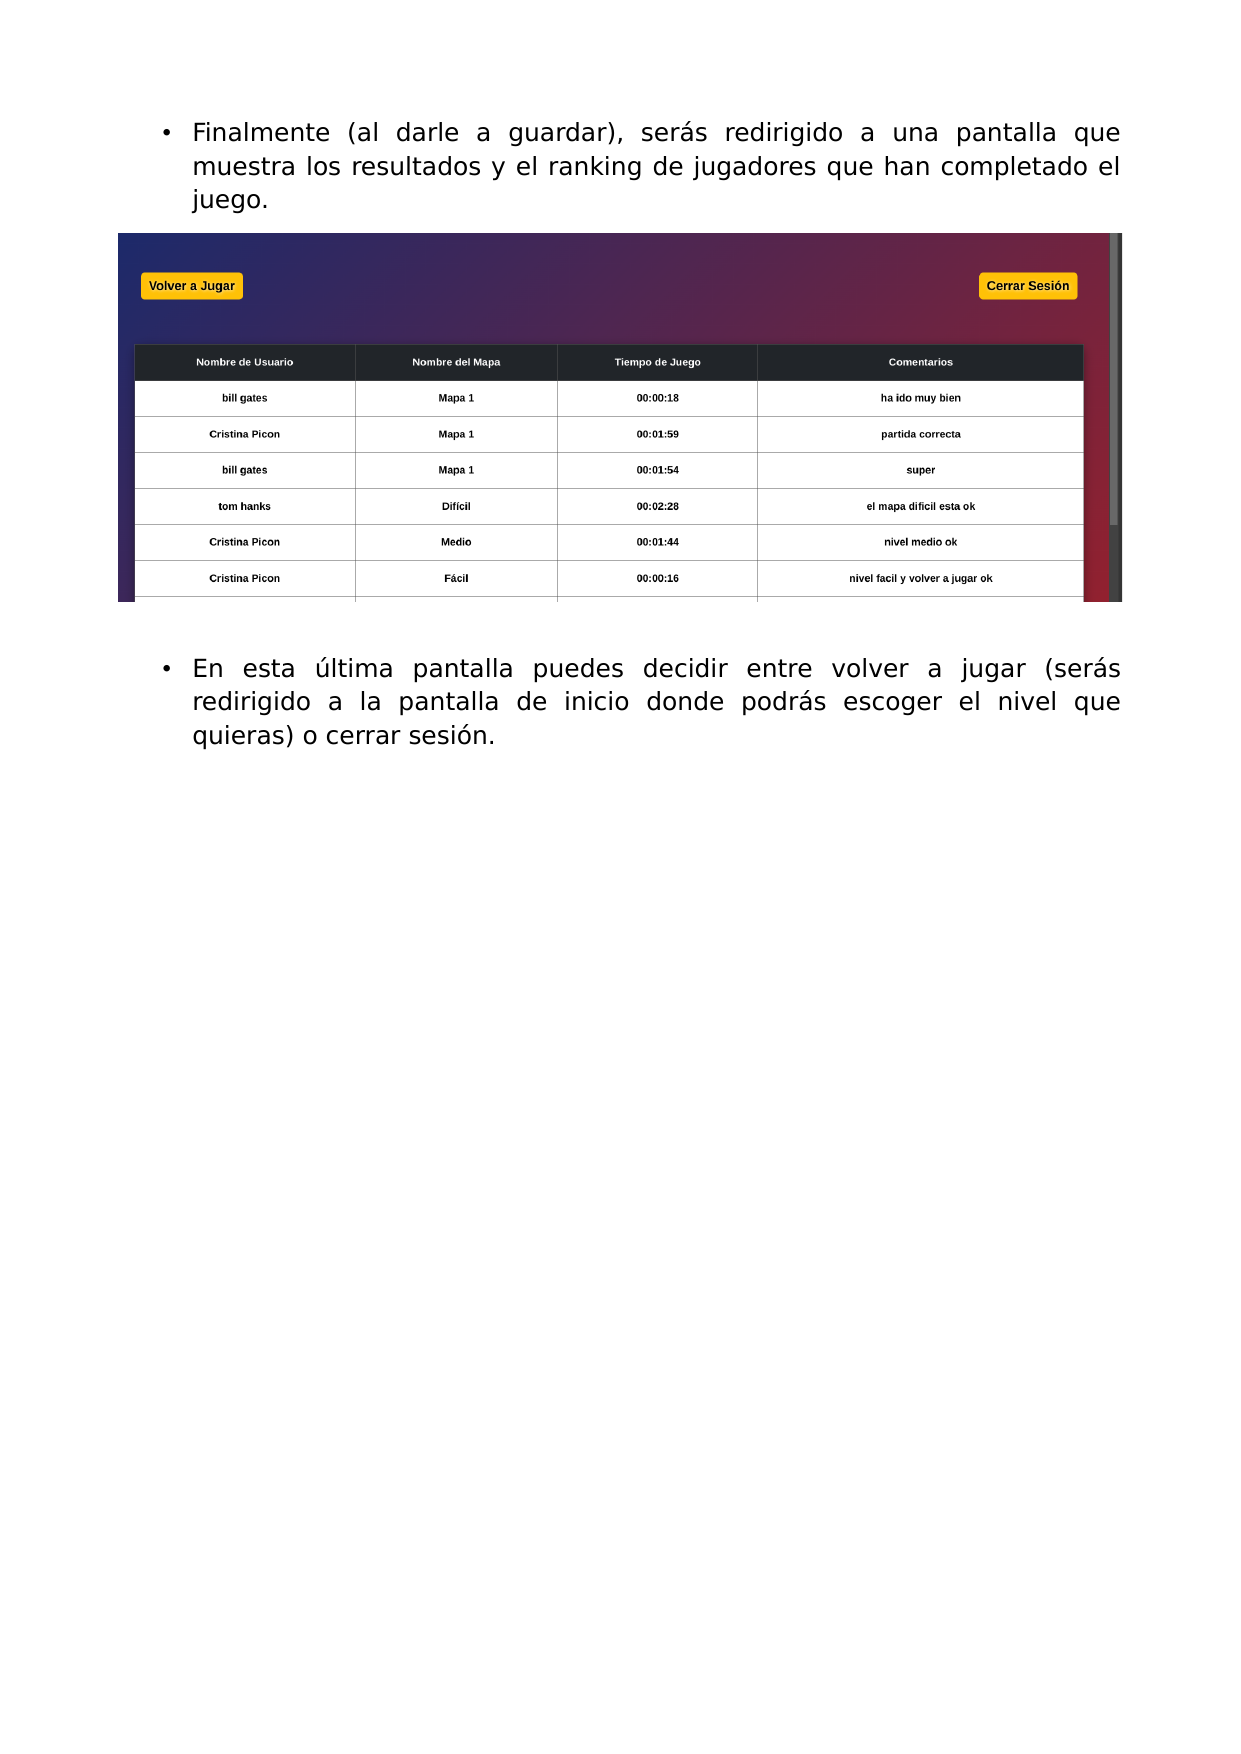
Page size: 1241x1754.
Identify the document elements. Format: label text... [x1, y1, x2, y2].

picture [118, 233, 1123, 602]
list En esta última pantalla puedes decidir entre volver a jugar (serás redirigido a la pantalla de inicio donde podrás escoger el nivel que quieras) o cerrar sesión. [162, 654, 1122, 750]
list Finalmente (al darle a guardar), serás redirigido a una pantalla que muestra los resultados y el ranking de jugadores que han completado el juego. [162, 118, 1122, 214]
